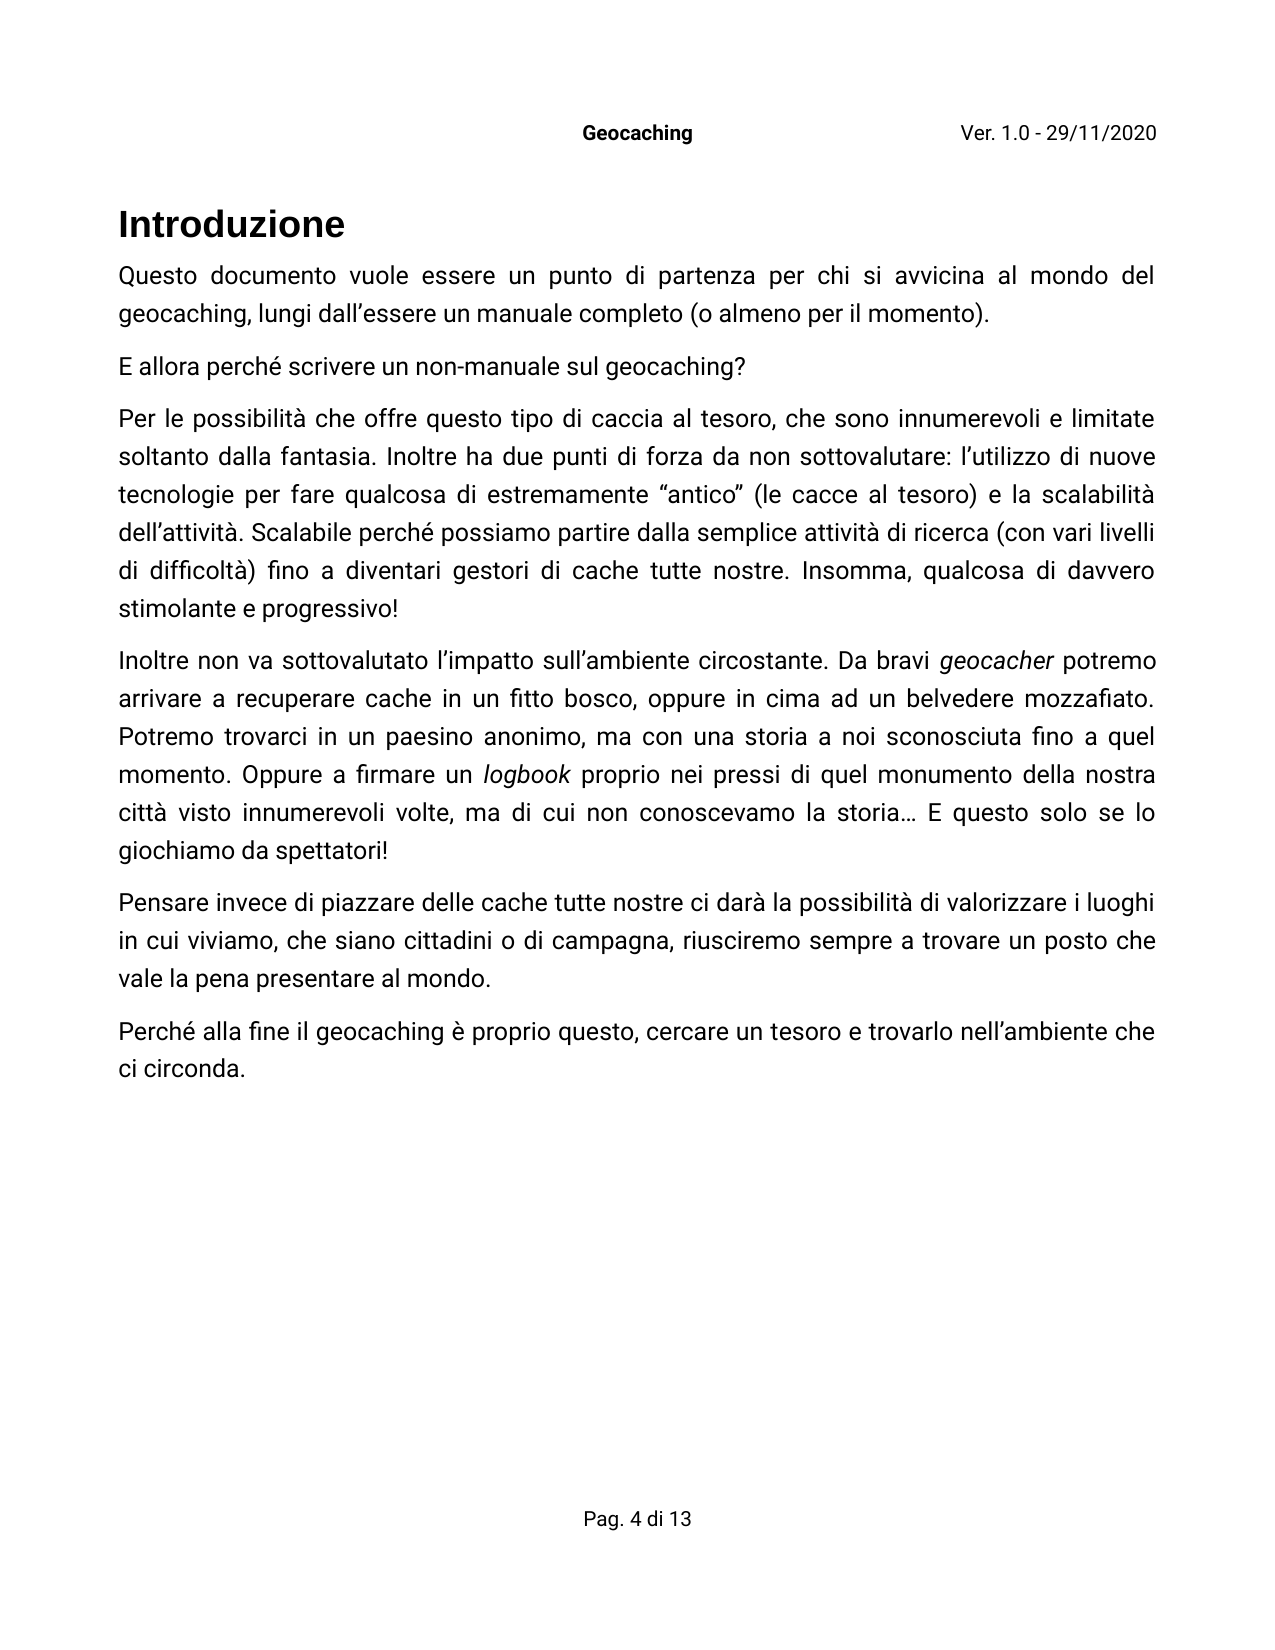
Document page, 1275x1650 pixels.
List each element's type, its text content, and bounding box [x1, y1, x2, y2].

subtitle Questo documento vuole essere un punto di partenza per chi si avvicina al mondo del geocaching, lungi dall’essere un manuale completo (o almeno per il momento). [118, 258, 1157, 329]
subtitle Introduzione [118, 202, 1157, 246]
subtitle Perché alla fine il geocaching è proprio questo, cercare un tesoro e trovarlo nell’ambiente che ci circonda. [118, 1014, 1157, 1084]
subtitle E allora perché scrivere un non-manuale sul geocaching? [118, 349, 1157, 382]
subtitle Pensare invece di piazzare delle cache tutte nostre ci darà la possibilità di valorizzare i luoghi in cui viviamo, che siano cittadini o di campagna, riusciremo sempre a trovare un posto che vale la pena presentare al mondo. [118, 885, 1157, 994]
subtitle Inoltre non va sottovalutato l’impatto sull’ambiente circostante. Da bravi geocacher potremo arrivare a recuperare cache in un fitto bosco, oppure in cima ad un belvedere mozzafiato. Potremo trovarci in un paesino anonimo, ma con una storia a noi sconosciuta fino a quel momento. Oppure a firmare un logbook proprio nei pressi di quel monumento della nostra città visto innumerevoli volte, ma di cui non conoscevamo la storia… E questo solo se lo giochiamo da spettatori! [118, 643, 1157, 866]
subtitle Per le possibilità che offre questo tipo di caccia al tesoro, che sono innumerevoli e limitate soltanto dalla fantasia. Inoltre ha due punti di forza da non sottovalutare: l’utilizzo di nuove tecnologie per fare qualcosa di estremamente “antico” (le cacce al tesoro) e la scalabilità dell’attività. Scalabile perché possiamo partire dalla semplice attività di ricerca (con vari livelli di difficoltà) fino a diventari gestori di cache tutte nostre. Insomma, qualcosa di davvero stimolante e progressivo! [118, 401, 1157, 624]
